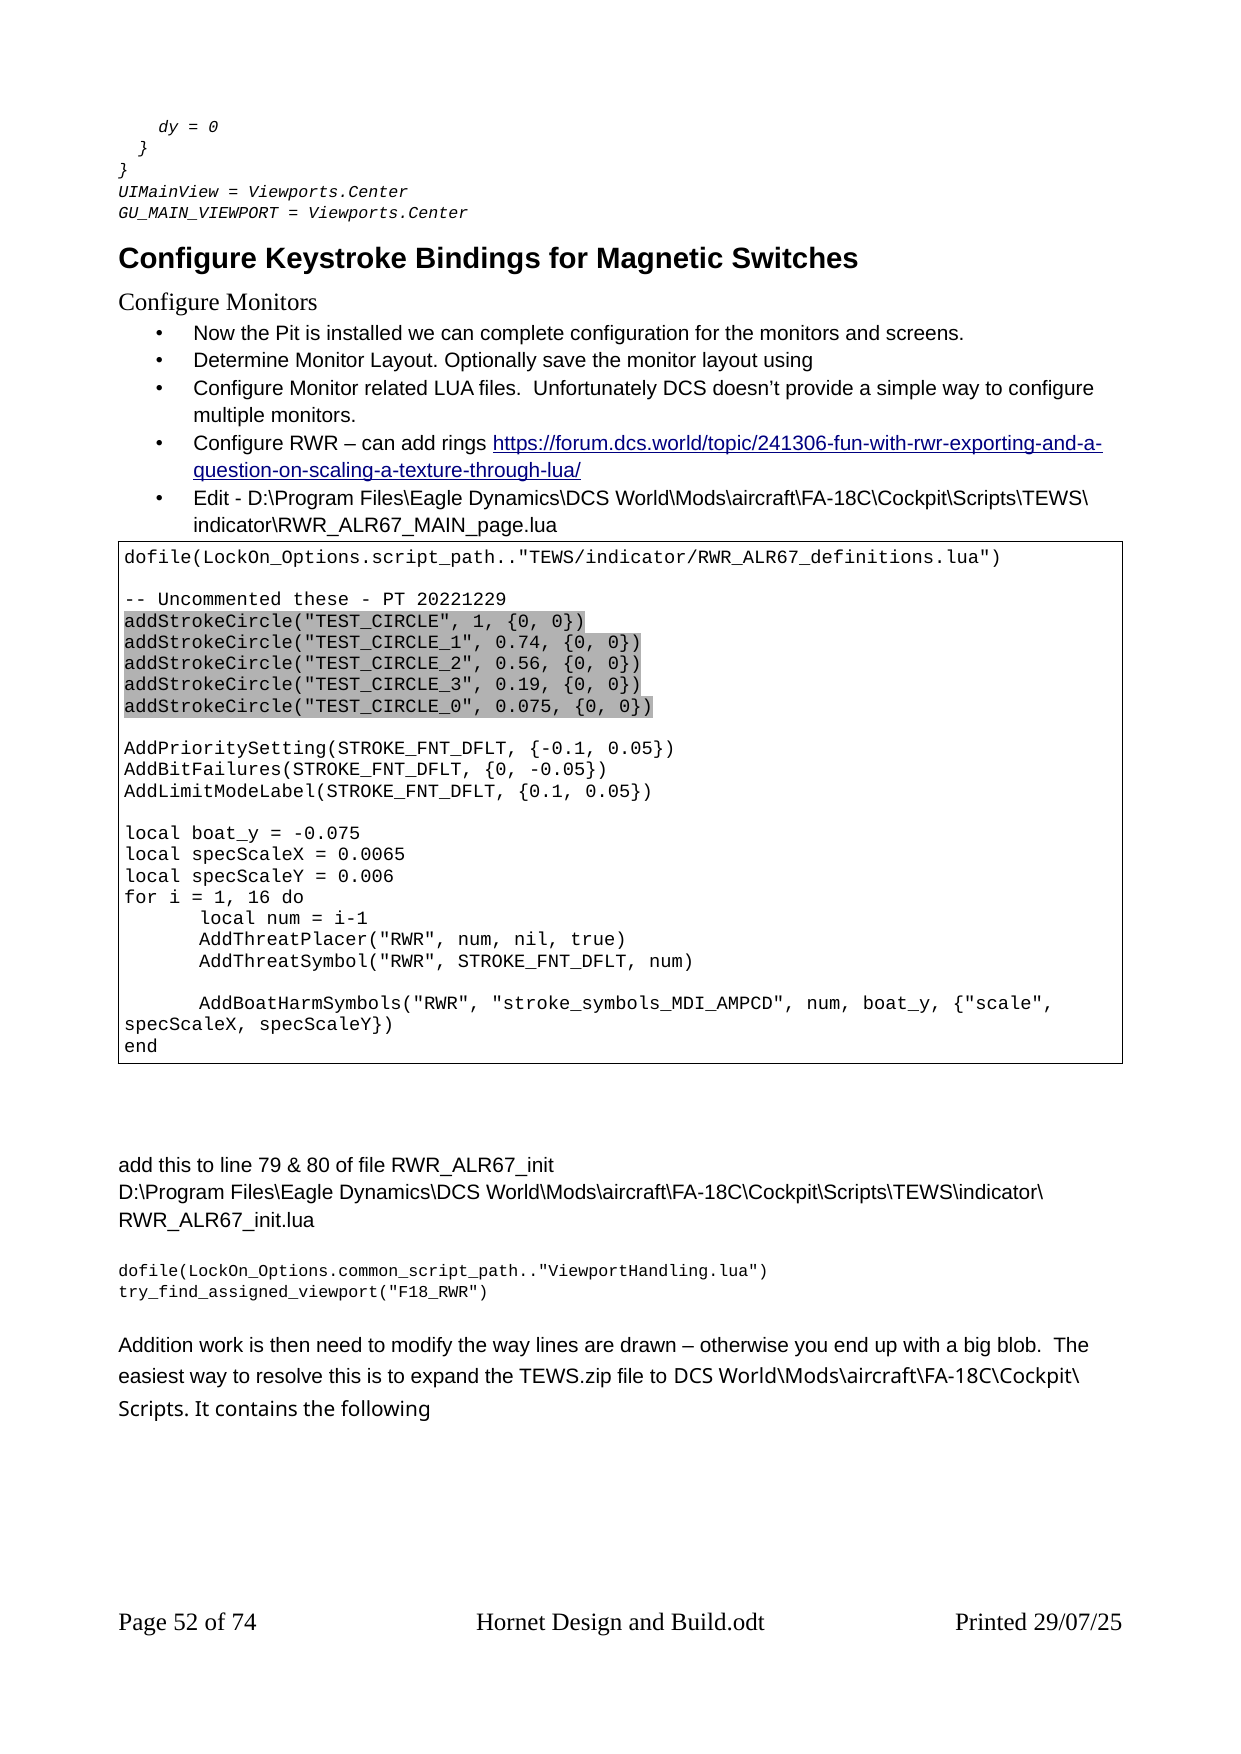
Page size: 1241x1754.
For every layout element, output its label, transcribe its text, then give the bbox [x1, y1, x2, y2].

list Now the Pit is installed we can complete configuration for the monitors and screens. [156, 320, 1122, 344]
text GU_MAIN_VIEWPORT = Viewports.Center [118, 205, 1122, 224]
text D:\Program Files\Eagle Dynamics\DCS World\Mods\aircraft\FA-18C\Cockpit\Scripts\TEWS\indicator\RWR_ALR67_init.lua [118, 1180, 1122, 1231]
text } [118, 161, 1122, 180]
list Determine Monitor Layout. Optionally save the monitor layout using [156, 348, 1122, 372]
list Edit - D:\Program Files\Eagle Dynamics\DCS World\Mods\aircraft\FA-18C\Cockpit\Scripts\TEWS\indicator\RWR_ALR67_MAIN_page.lua [156, 486, 1122, 537]
text UIMainView = Viewports.Center [118, 183, 1122, 202]
text dy = 0 [118, 118, 1122, 137]
table_header dofile(LockOn_Options.script_path.."TEWS/indicator/RWR_ALR67_definitions.lua") -- Uncommented these - PT 20221229 addStrokeCircle("TEST_CIRCLE", 1, {0, 0}) addStrokeCircle("TEST_CIRCLE_1", 0.74, {0, 0}) addStrokeCircle("TEST_CIRCLE_2", 0.56, {0, 0}) addStrokeCircle("TEST_CIRCLE_3", 0.19, {0, 0}) addStrokeCircle("TEST_CIRCLE_0", 0.075, {0, 0}) AddPrioritySetting(STROKE_FNT_DFLT, {-0.1, 0.05}) AddBitFailures(STROKE_FNT_DFLT, {0, -0.05}) AddLimitModeLabel(STROKE_FNT_DFLT, {0.1, 0.05}) local boat_y = -0.075 local specScaleX = 0.0065 local specScaleY = 0.006 for i = 1, 16 do local num = i-1 AddThreatPlacer("RWR", num, nil, true) AddThreatSymbol("RWR", STROKE_FNT_DFLT, num) AddBoatHarmSymbols("RWR", "stroke_symbols_MDI_AMPCD", num, boat_y, {"scale", specScaleX, specScaleY}) end [119, 542, 1122, 1063]
text Addition work is then need to modify the way lines are drawn – otherwise you end up with a big blob. The easiest way to resolve this is to expand the TEWS.zip file to DCS World\Mods\aircraft\FA-18C\Cockpit\Scripts. It contains the following [118, 1333, 1122, 1422]
text add this to line 79 & 80 of file RWR_ALR67_init [118, 1152, 1122, 1176]
text Configure Monitors [118, 287, 1122, 316]
list Configure RWR – can add rings https://forum.dcs.world/topic/241306-fun-with-rwr-exporting-and-a-question-on-scaling-a-texture-through-lua/ [156, 431, 1122, 482]
text try_find_assigned_viewport("F18_RWR") [118, 1284, 1122, 1303]
text dofile(LockOn_Options.common_script_path.."ViewportHandling.lua") [118, 1262, 1122, 1281]
text } [118, 140, 1122, 159]
subtitle Configure Keystroke Bindings for Magnetic Switches [118, 241, 1122, 275]
list Configure Monitor related LUA files. Unfortunately DCS doesn’t provide a simple way to configure multiple monitors. [156, 376, 1122, 427]
